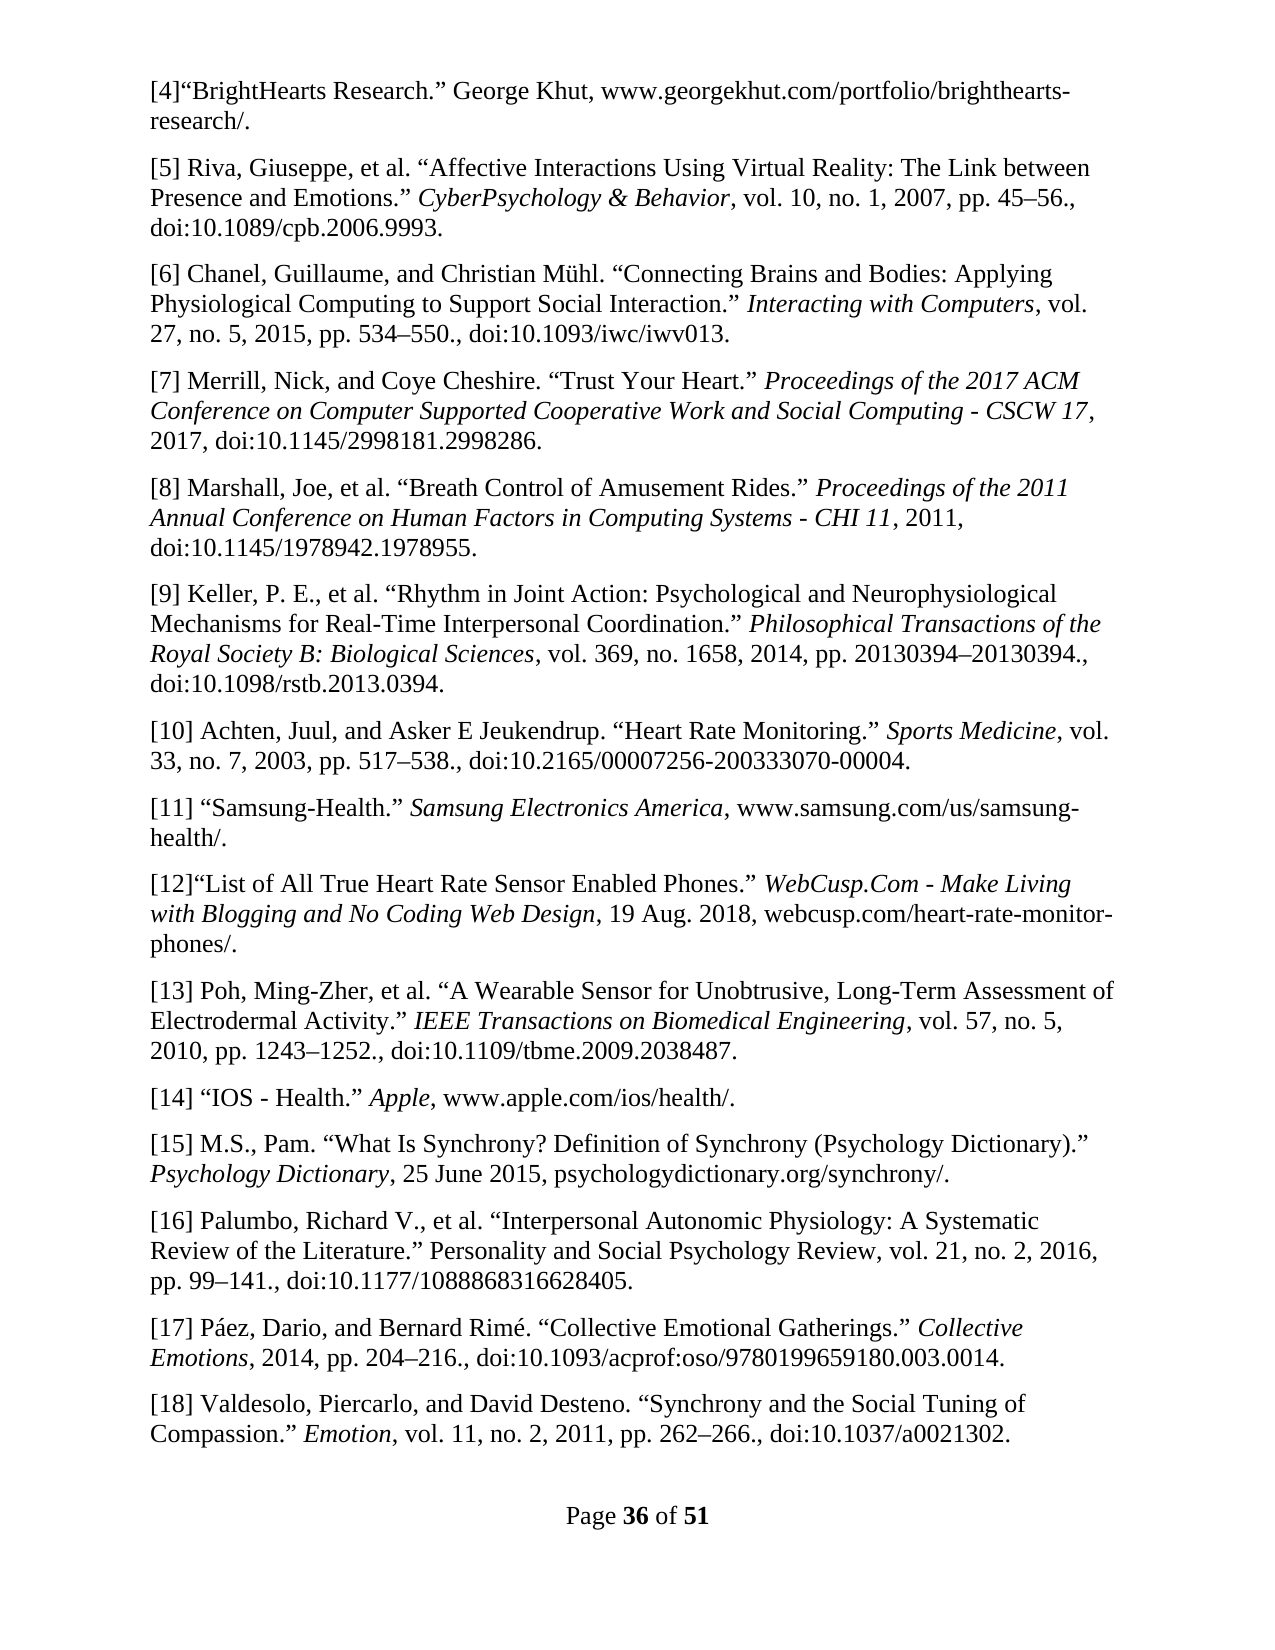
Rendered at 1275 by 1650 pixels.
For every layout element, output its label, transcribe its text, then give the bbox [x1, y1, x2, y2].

text [8] Marshall, Joe, et al. “Breath Control of Amusement Rides.” Proceedings of the 2011 Annual Conference on Human Factors in Computing Systems - CHI 11, 2011, doi:10.1145/1978942.1978955. [150, 472, 1125, 562]
text [10] Achten, Juul, and Asker E Jeukendrup. “Heart Rate Monitoring.” Sports Medicine, vol. 33, no. 7, 2003, pp. 517–538., doi:10.2165/00007256-200333070-00004. [150, 715, 1125, 775]
text [16] Palumbo, Richard V., et al. “Interpersonal Autonomic Physiology: A Systematic Review of the Literature.” Personality and Social Psychology Review, vol. 21, no. 2, 2016, pp. 99–141., doi:10.1177/1088868316628405. [150, 1205, 1125, 1295]
text [18] Valdesolo, Piercarlo, and David Desteno. “Synchrony and the Social Tuning of Compassion.” Emotion, vol. 11, no. 2, 2011, pp. 262–266., doi:10.1037/a0021302. [150, 1388, 1125, 1448]
text [12]“List of All True Heart Rate Sensor Enabled Phones.” WebCusp.Com - Make Living with Blogging and No Coding Web Design, 19 Aug. 2018, webcusp.com/heart-rate-monitor-phones/. [150, 868, 1125, 958]
text [4]“BrightHearts Research.” George Khut, www.georgekhut.com/portfolio/brighthearts-research/. [150, 75, 1125, 135]
text [7] Merrill, Nick, and Coye Cheshire. “Trust Your Heart.” Proceedings of the 2017 ACM Conference on Computer Supported Cooperative Work and Social Computing - CSCW 17, 2017, doi:10.1145/2998181.2998286. [150, 365, 1125, 455]
text [14] “IOS - Health.” Apple, www.apple.com/ios/health/. [150, 1082, 1125, 1112]
text [17] Páez, Dario, and Bernard Rimé. “Collective Emotional Gatherings.” Collective Emotions, 2014, pp. 204–216., doi:10.1093/acprof:oso/9780199659180.003.0014. [150, 1312, 1125, 1372]
text [5] Riva, Giuseppe, et al. “Affective Interactions Using Virtual Reality: The Link between Presence and Emotions.” CyberPsychology & Behavior, vol. 10, no. 1, 2007, pp. 45–56., doi:10.1089/cpb.2006.9993. [150, 152, 1125, 242]
text [11] “Samsung-Health.” Samsung Electronics America, www.samsung.com/us/samsung-health/. [150, 792, 1125, 852]
text [15] M.S., Pam. “What Is Synchrony? Definition of Synchrony (Psychology Dictionary).” Psychology Dictionary, 25 June 2015, psychologydictionary.org/synchrony/. [150, 1128, 1125, 1188]
text [13] Poh, Ming-Zher, et al. “A Wearable Sensor for Unobtrusive, Long-Term Assessment of Electrodermal Activity.” IEEE Transactions on Biomedical Engineering, vol. 57, no. 5, 2010, pp. 1243–1252., doi:10.1109/tbme.2009.2038487. [150, 975, 1125, 1065]
text [6] Chanel, Guillaume, and Christian Mühl. “Connecting Brains and Bodies: Applying Physiological Computing to Support Social Interaction.” Interacting with Computers, vol. 27, no. 5, 2015, pp. 534–550., doi:10.1093/iwc/iwv013. [150, 258, 1125, 348]
text [9] Keller, P. E., et al. “Rhythm in Joint Action: Psychological and Neurophysiological Mechanisms for Real-Time Interpersonal Coordination.” Philosophical Transactions of the Royal Society B: Biological Sciences, vol. 369, no. 1658, 2014, pp. 20130394–20130394., doi:10.1098/rstb.2013.0394. [150, 578, 1125, 698]
